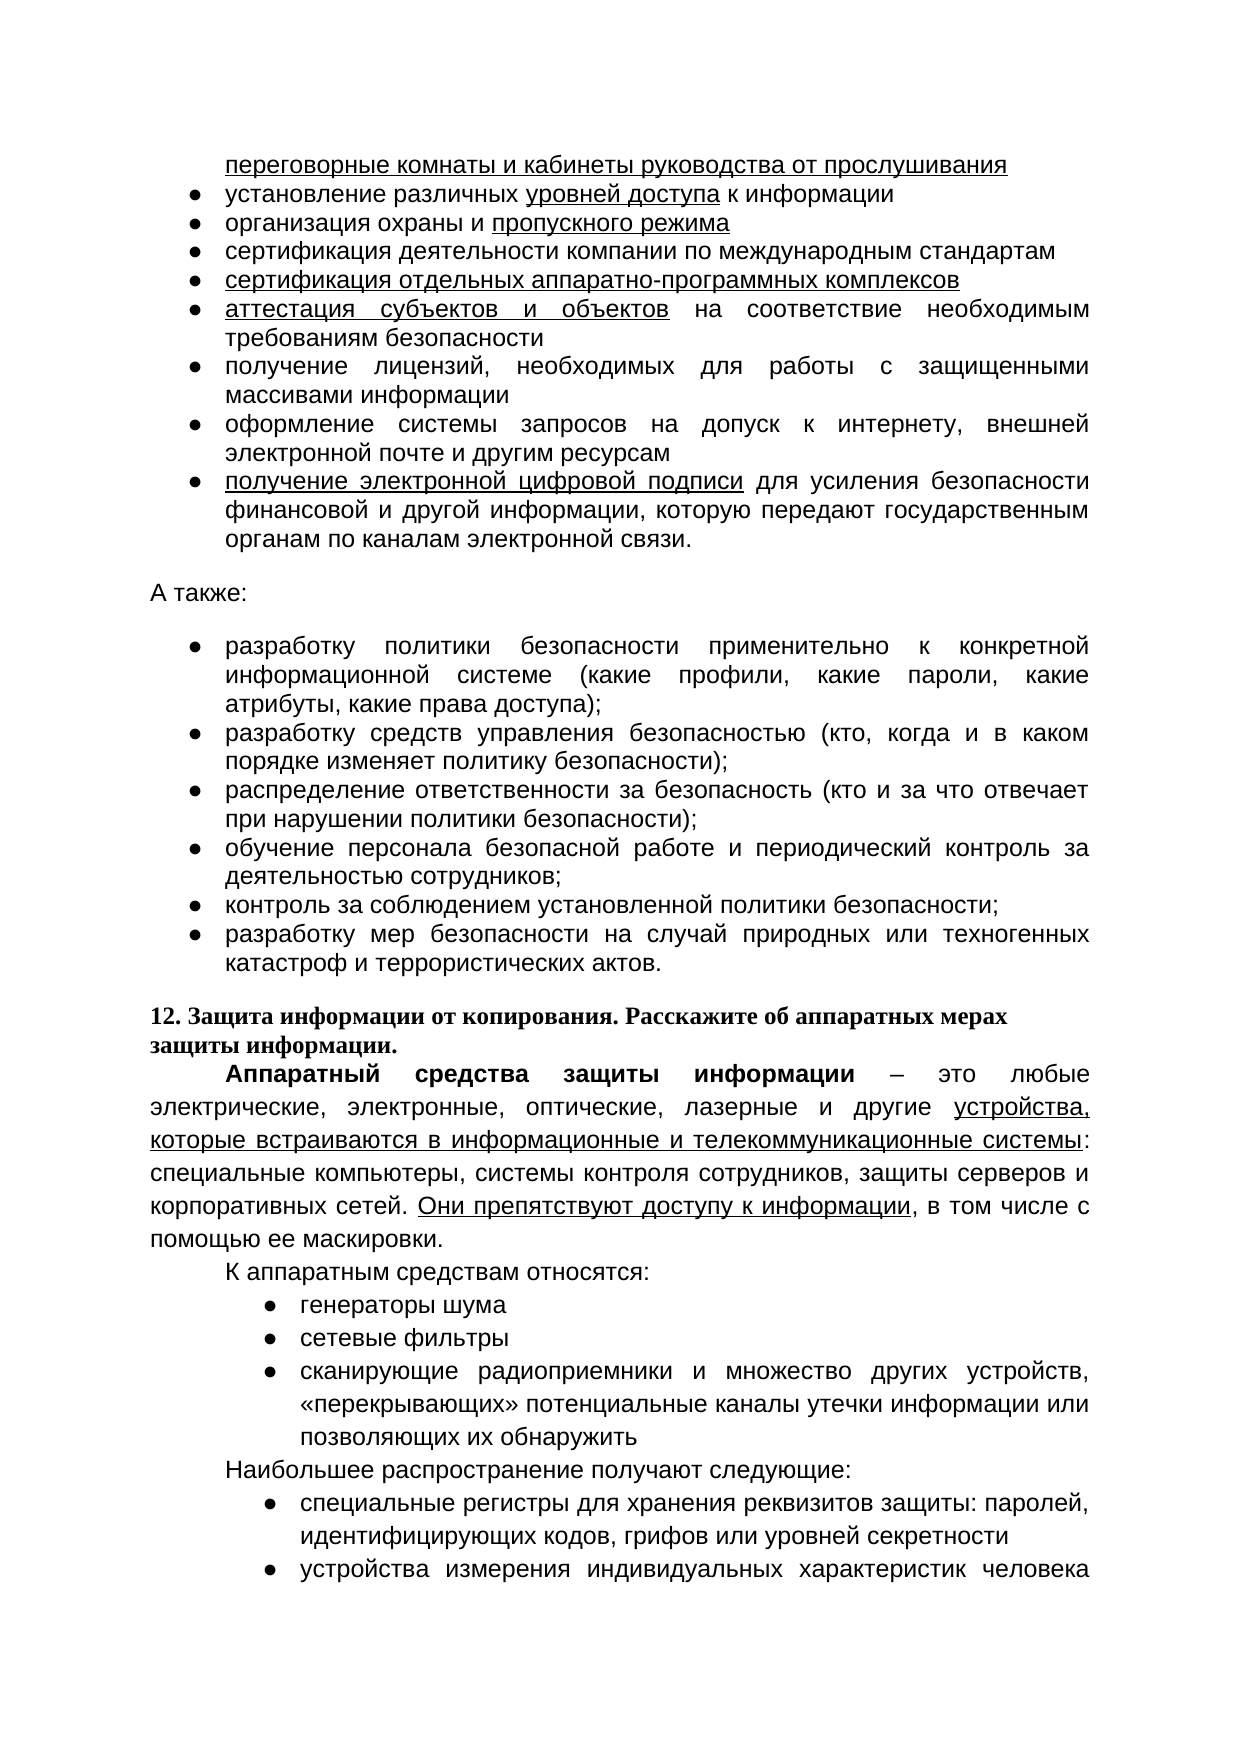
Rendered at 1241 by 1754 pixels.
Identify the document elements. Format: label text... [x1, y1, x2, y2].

list переговорные комнаты и кабинеты руководства от прослушивания [187, 150, 1090, 179]
list обучение персонала безопасной работе и периодический контроль за деятельностью сотрудников; [187, 832, 1090, 890]
text К аппаратным средствам относятся: [150, 1257, 1090, 1286]
text А также: [150, 577, 1090, 606]
list установление различных уровней доступа к информации [187, 179, 1090, 207]
title 12. Защита информации от копирования. Расскажите об аппаратных мерах защиты информации. [150, 1001, 1090, 1059]
list распределение ответственности за безопасность (кто и за что отвечает при нарушении политики безопасности); [187, 775, 1090, 832]
text Аппаратный средства защиты информации – это любые электрические, электронные, оптические, лазерные и другие устройства, которые встраиваются в информационные и телекоммуникационные системы: специальные компьютеры, системы контроля сотрудников, защиты серверов и корпоративных сетей. Они препятствуют доступу к информации, в том числе с помощью ее маскировки. [150, 1059, 1090, 1253]
list сканирующие радиоприемники и множество других устройств, «перекрывающих» потенциальные каналы утечки информации или позволяющих их обнаружить [262, 1356, 1090, 1451]
list разработку средств управления безопасностью (кто, когда и в каком порядке изменяет политику безопасности); [187, 717, 1090, 775]
list сетевые фильтры [262, 1323, 1090, 1352]
list организация охраны и пропускного режима [187, 207, 1090, 236]
list генераторы шума [262, 1290, 1090, 1319]
list разработку мер безопасности на случай природных или техногенных катастроф и террористических актов. [187, 919, 1090, 976]
list сертификация деятельности компании по международным стандартам [187, 236, 1090, 265]
list сертификация отдельных аппаратно-программных комплексов [187, 265, 1090, 294]
list получение лицензий, необходимых для работы с защищенными массивами информации [187, 351, 1090, 409]
list получение электронной цифровой подписи для усиления безопасности финансовой и другой информации, которую передают государственным органам по каналам электронной связи. [187, 466, 1090, 552]
list контроль за соблюдением установленной политики безопасности; [187, 890, 1090, 919]
list специальные регистры для хранения реквизитов защиты: паролей, идентифицирующих кодов, грифов или уровней секретности [262, 1488, 1090, 1550]
text Наибольшее распространение получают следующие: [150, 1455, 1090, 1484]
list оформление системы запросов на допуск к интернету, внешней электронной почте и другим ресурсам [187, 409, 1090, 466]
list аттестация субъектов и объектов на соответствие необходимым требованиям безопасности [187, 294, 1090, 351]
list устройства измерения индивидуальных характеристик человека [262, 1554, 1090, 1583]
list разработку политики безопасности применительно к конкретной информационной системе (какие профили, какие пароли, какие атрибуты, какие права доступа); [187, 631, 1090, 717]
